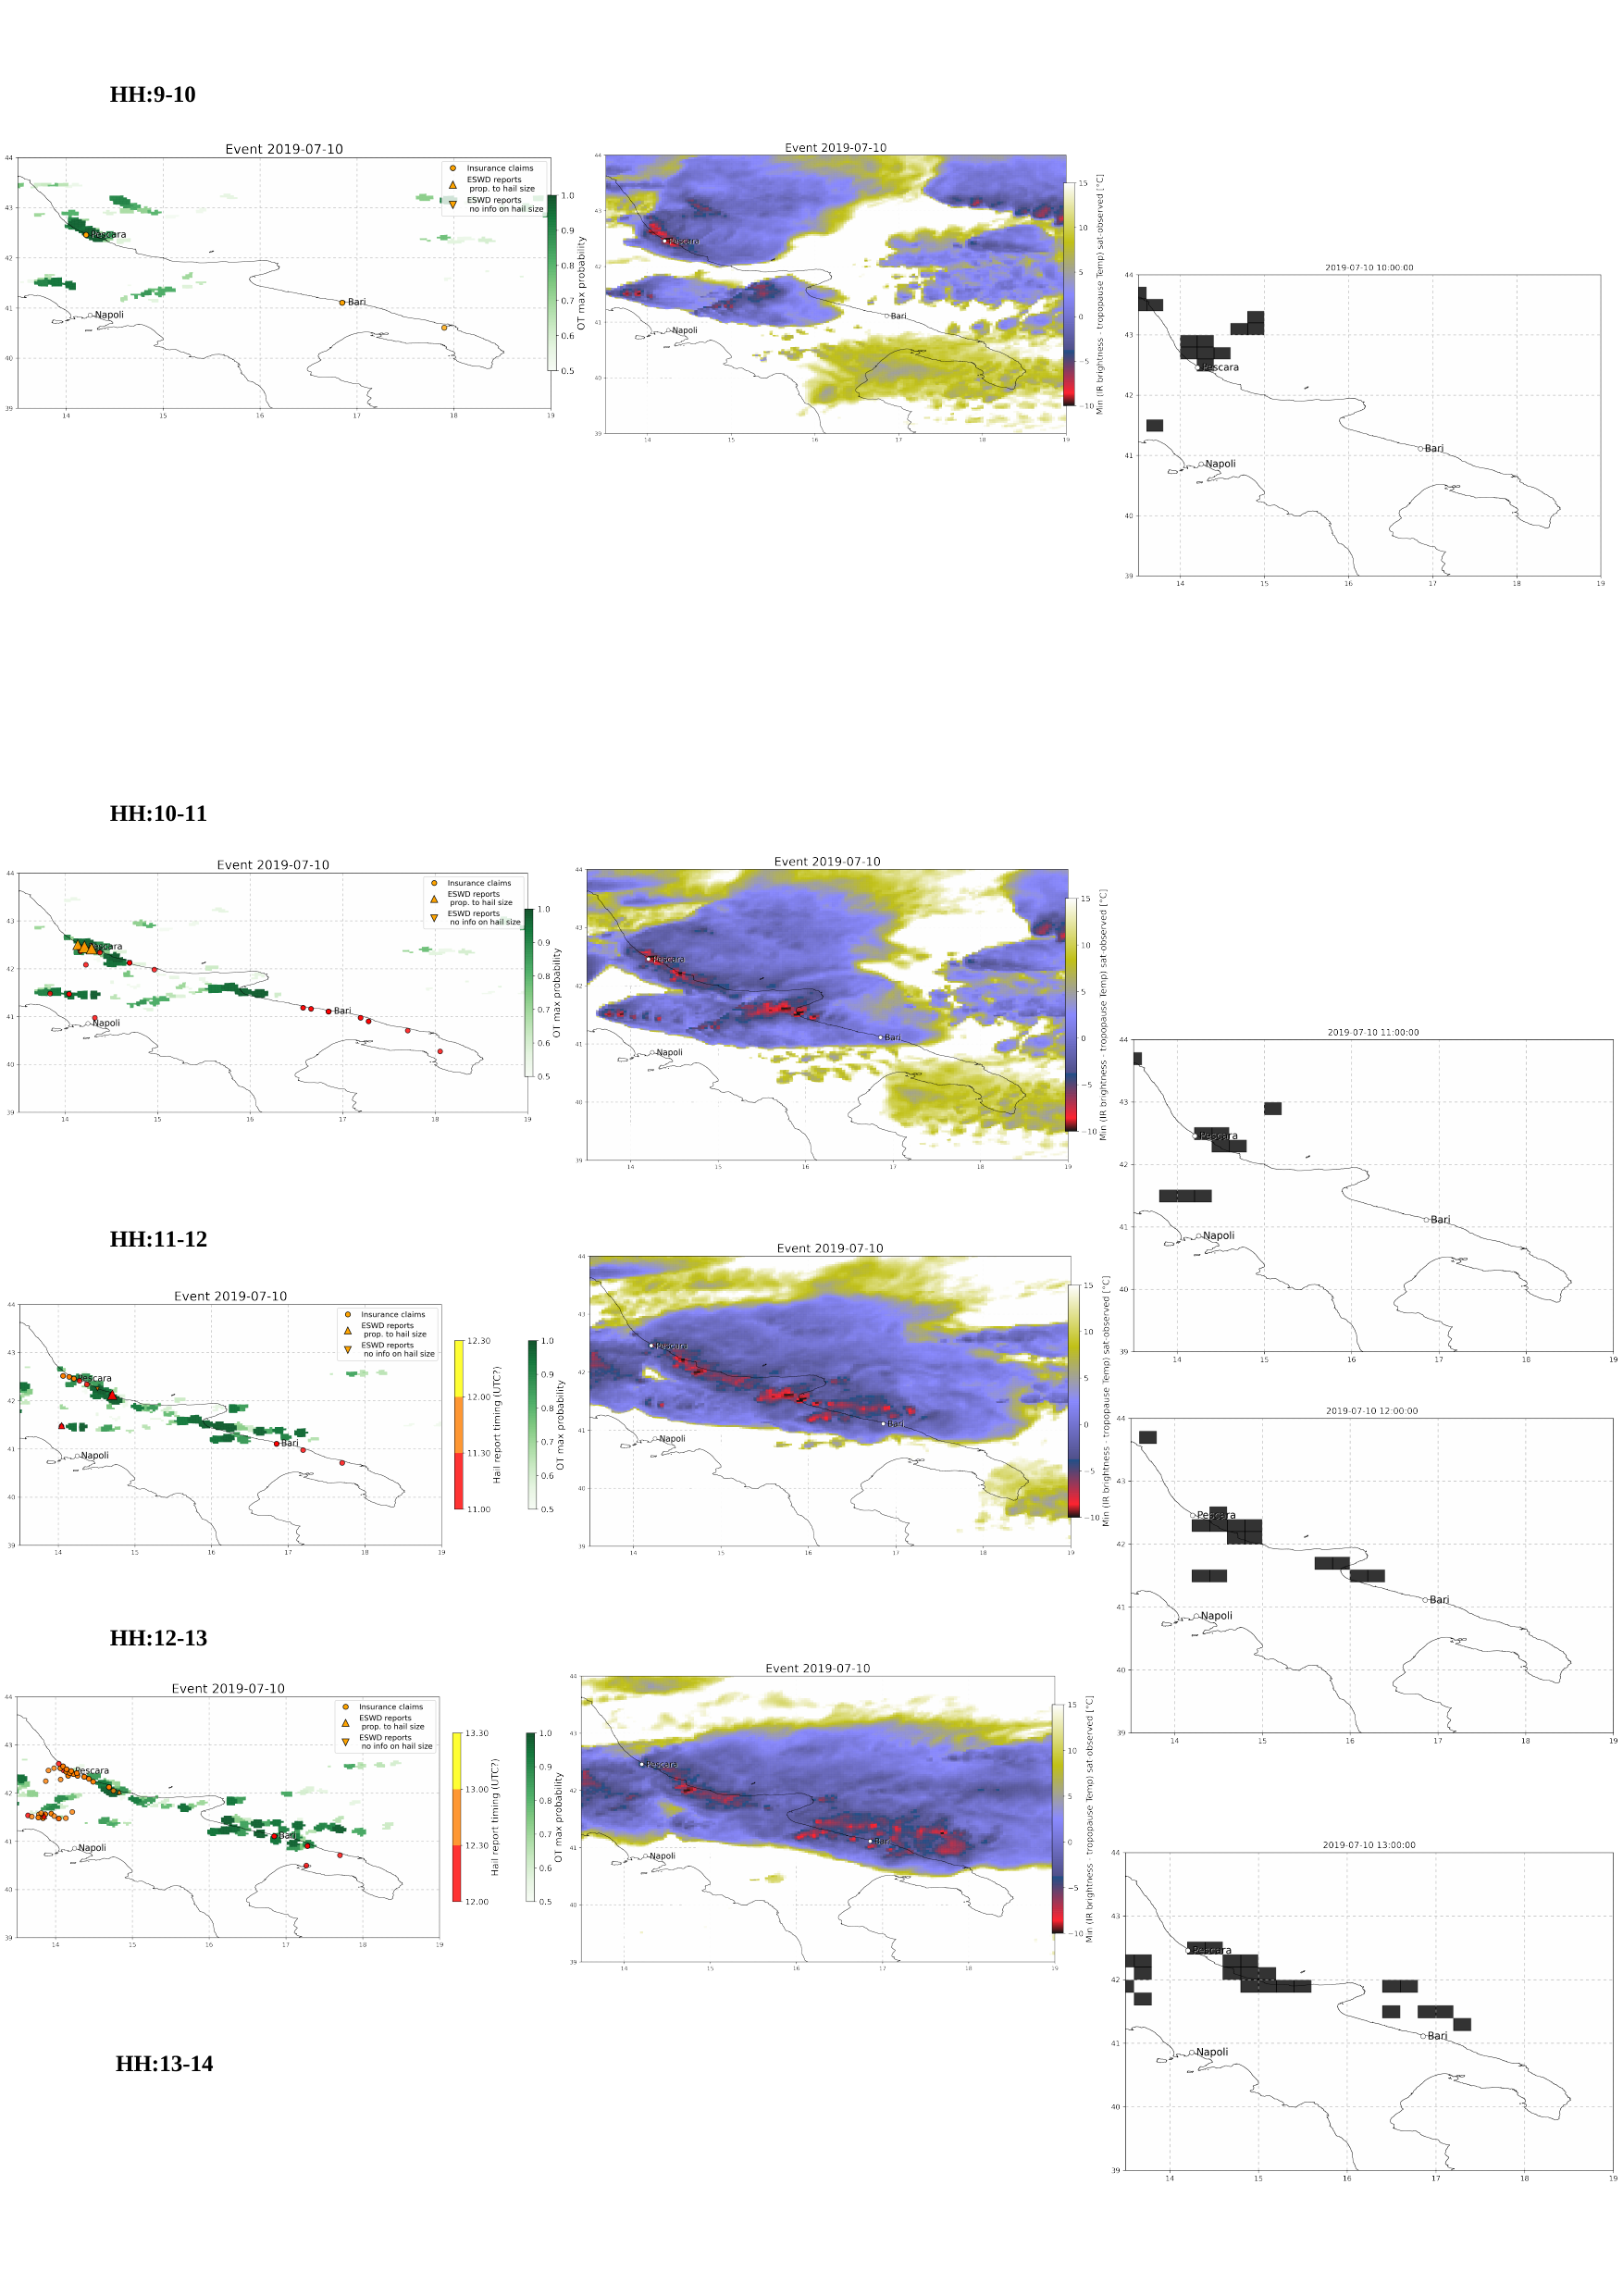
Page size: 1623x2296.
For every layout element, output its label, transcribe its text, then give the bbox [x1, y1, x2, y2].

picture [0, 1659, 1098, 1976]
text HH:10-11 [110, 800, 1513, 932]
picture [0, 139, 1109, 447]
text HH:13-14 [110, 2050, 1106, 2077]
picture [1106, 1836, 1623, 2188]
text HH:9-10 [110, 81, 1513, 453]
picture [1120, 259, 1610, 592]
picture [574, 1024, 1623, 1750]
picture [2, 855, 566, 1127]
text [1115, 1369, 1513, 1403]
picture [571, 853, 1112, 1174]
text HH:12-13 [110, 1597, 1513, 2050]
text HH:11-12 [110, 1225, 1114, 1570]
picture [3, 1286, 570, 1560]
